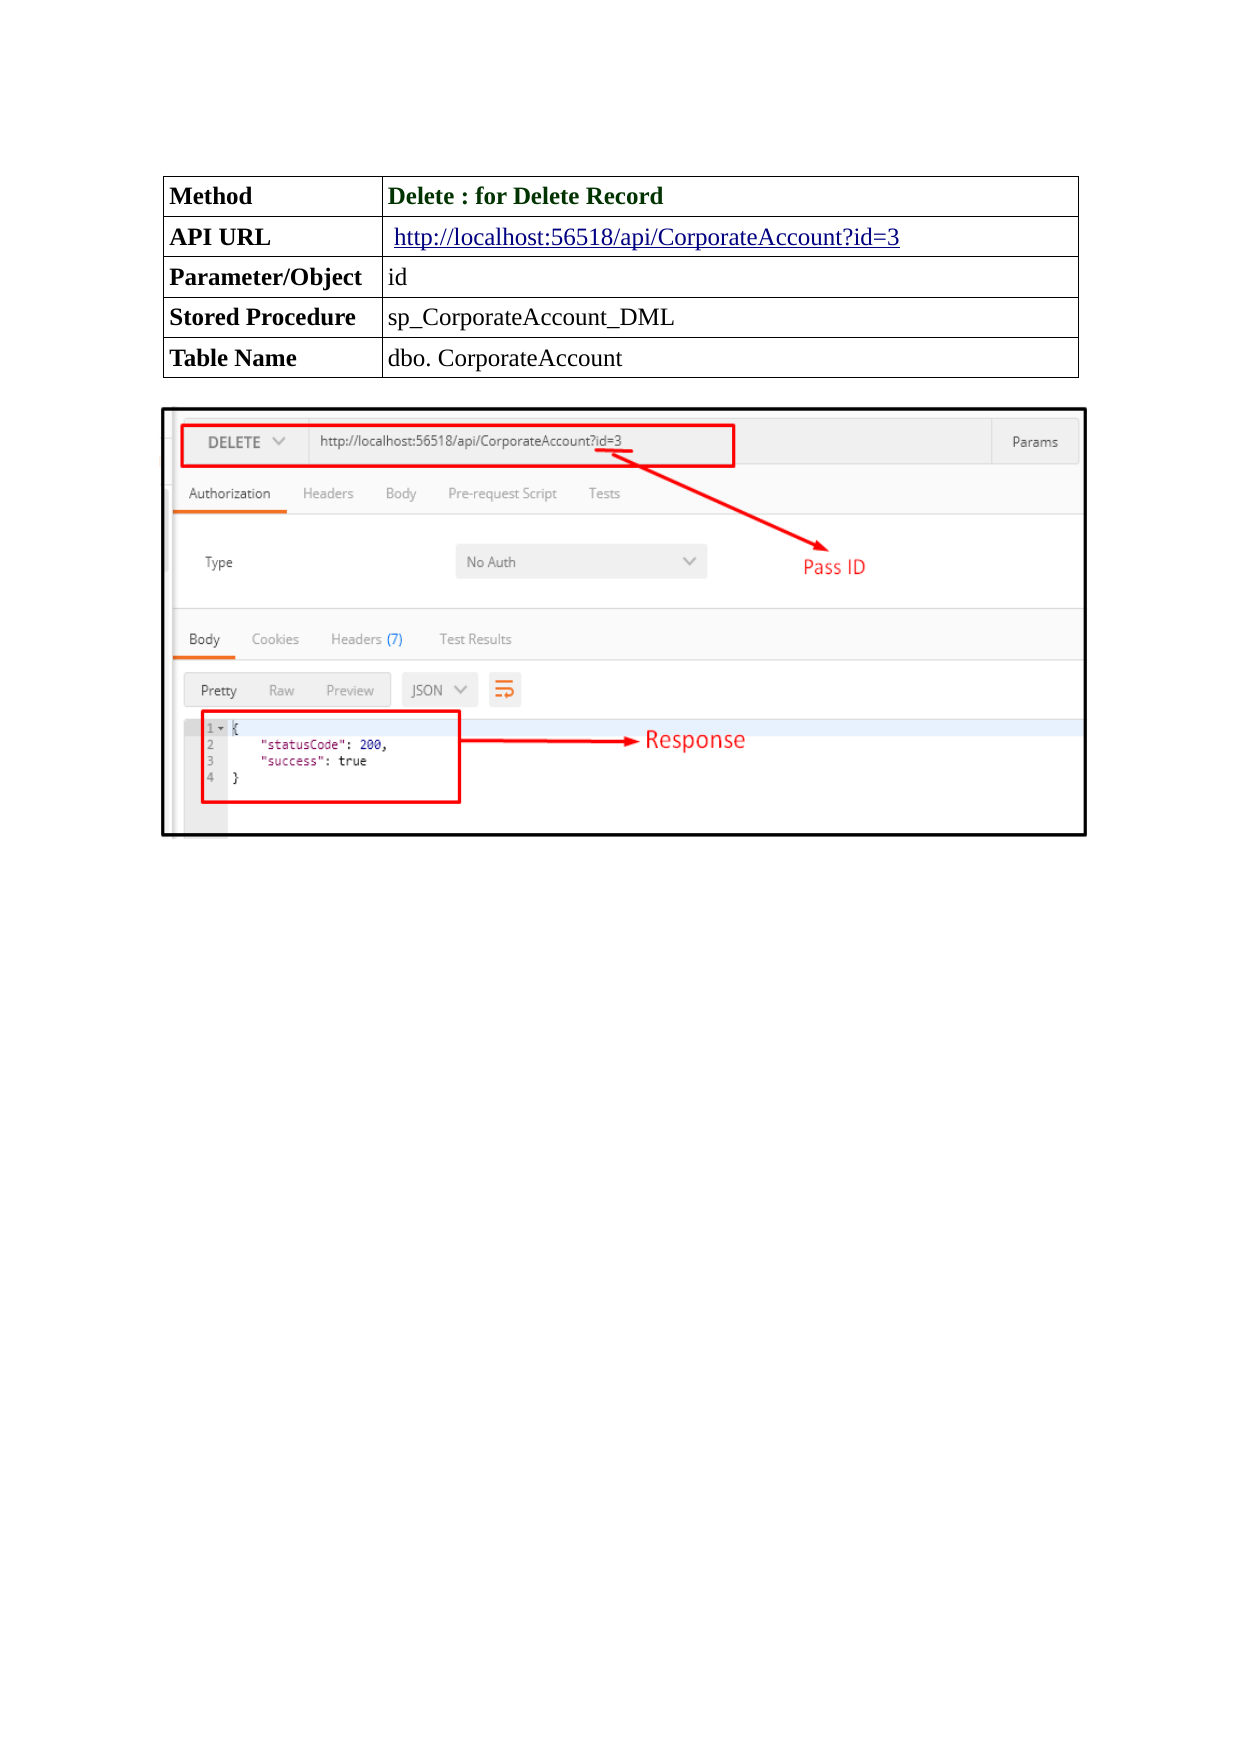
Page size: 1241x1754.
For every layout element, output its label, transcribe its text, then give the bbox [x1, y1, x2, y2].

table_cell Table Name [164, 338, 382, 377]
table_cell sp_CorporateAccount_DML [383, 298, 1078, 337]
table_cell Stored Procedure [164, 298, 382, 337]
table_cell dbo. CorporateAccount [383, 338, 1078, 377]
table_header Delete : for Delete Record [383, 177, 1078, 216]
table_header Method [164, 177, 382, 216]
table_cell http://localhost:56518/api/CorporateAccount?id=3 [383, 217, 1078, 256]
table_cell API URL [164, 217, 382, 256]
table_cell id [383, 257, 1078, 297]
picture [159, 406, 1088, 839]
table_cell Parameter/Object [164, 257, 382, 297]
